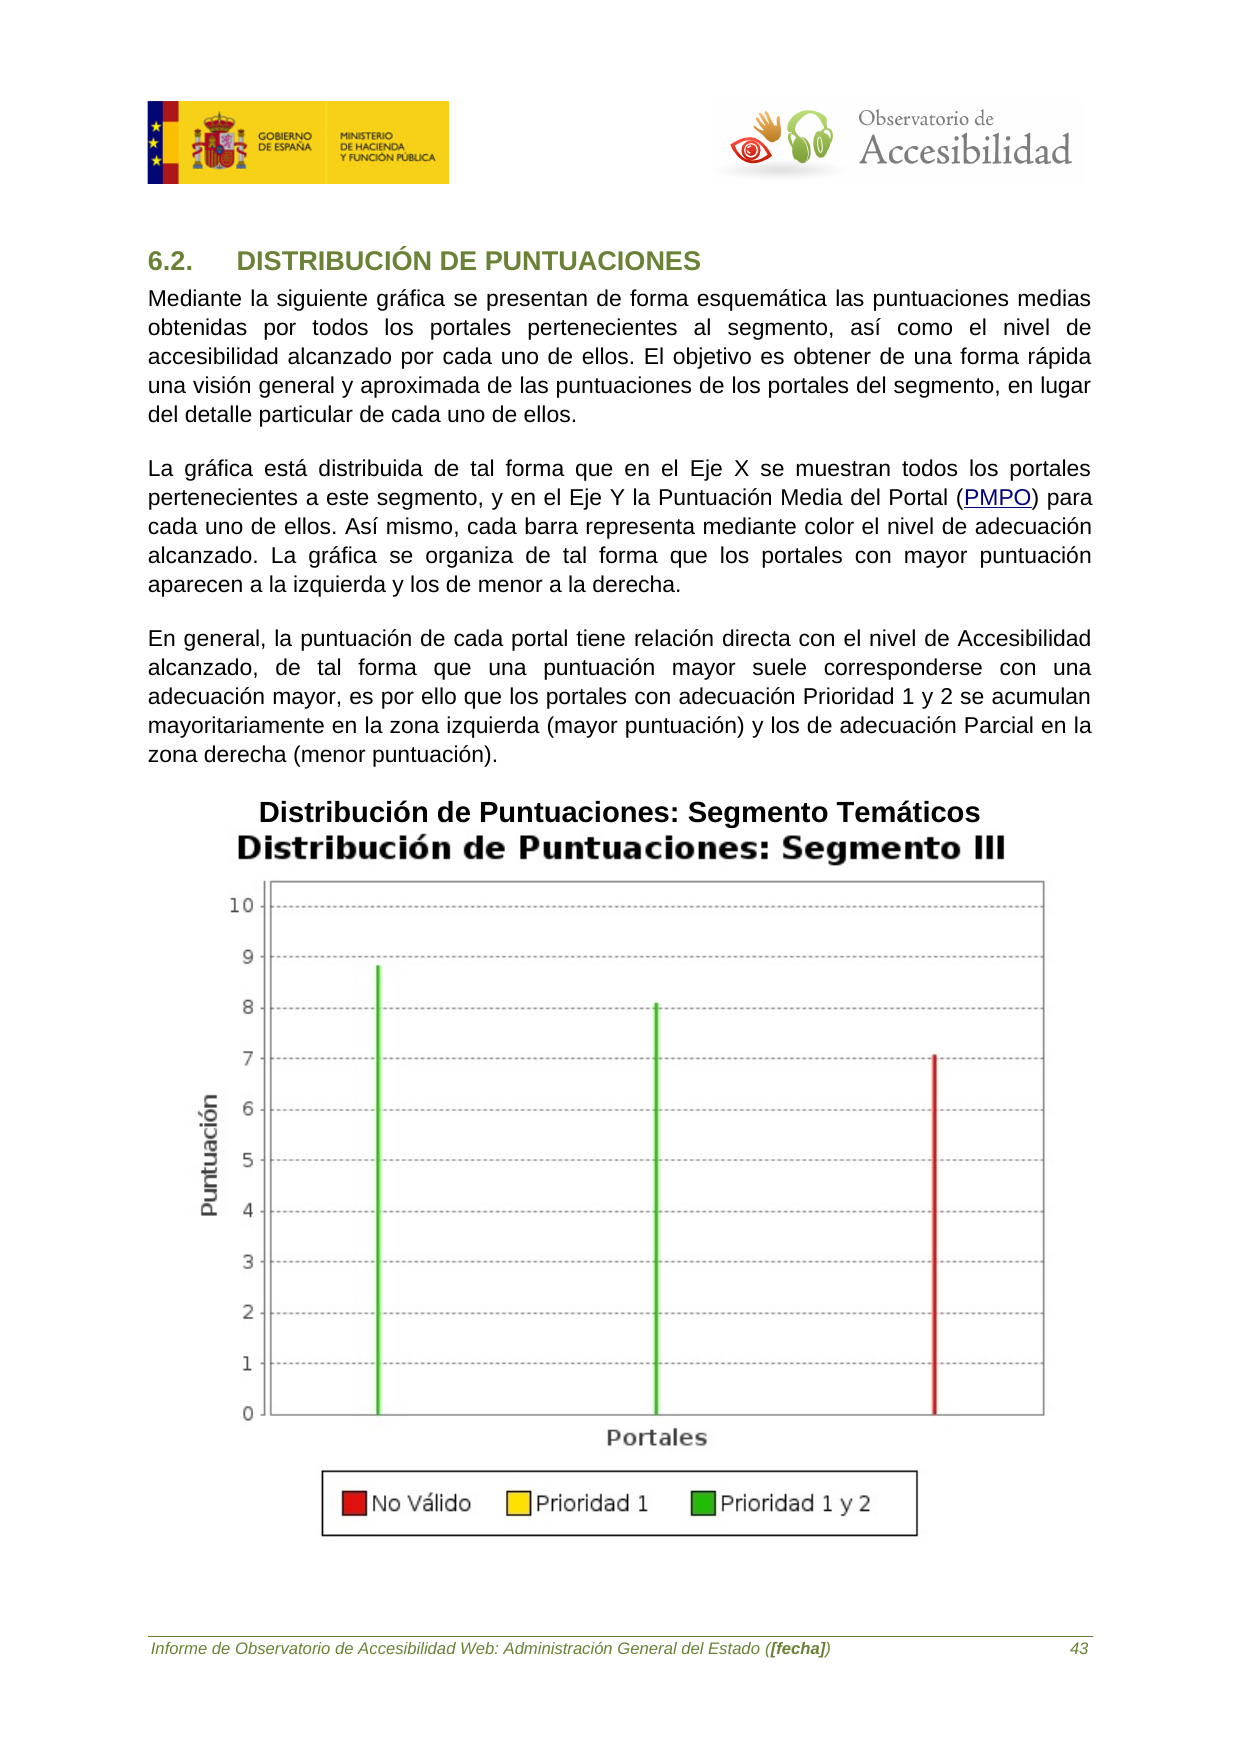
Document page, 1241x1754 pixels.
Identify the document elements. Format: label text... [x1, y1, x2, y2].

text Mediante la siguiente gráfica se presentan de forma esquemática las puntuaciones medias obtenidas por todos los portales pertenecientes al segmento, así como el nivel de accesibilidad alcanzado por cada uno de ellos. El objetivo es obtener de una forma rápida una visión general y aproximada de las puntuaciones de los portales del segmento, en lugar del detalle particular de cada uno de ellos. [148, 285, 1092, 427]
subtitle Distribución de puntuaciones [148, 245, 1092, 276]
text En general, la puntuación de cada portal tiene relación directa con el nivel de Accesibilidad alcanzado, de tal forma que una puntuación mayor suele corresponderse con una adecuación mayor, es por ello que los portales con adecuación Prioridad 1 y 2 se acumulan mayoritariamente en la zona izquierda (mayor puntuación) y los de adecuación Parcial en la zona derecha (menor puntuación). [148, 625, 1092, 767]
picture [147, 101, 450, 184]
text La gráfica está distribuida de tal forma que en el Eje X se muestran todos los portales pertenecientes a este segmento, y en el Eje Y la Puntuación Media del Portal (PMPO) para cada uno de ellos. Así mismo, cada barra representa mediante color el nivel de adecuación alcanzado. La gráfica se organiza de tal forma que los portales con mayor puntuación aparecen a la izquierda y los de menor a la derecha. [148, 455, 1092, 597]
picture [178, 828, 1062, 1538]
text Distribución de Puntuaciones: Segmento Temáticos [148, 795, 1092, 828]
picture [710, 101, 1086, 184]
